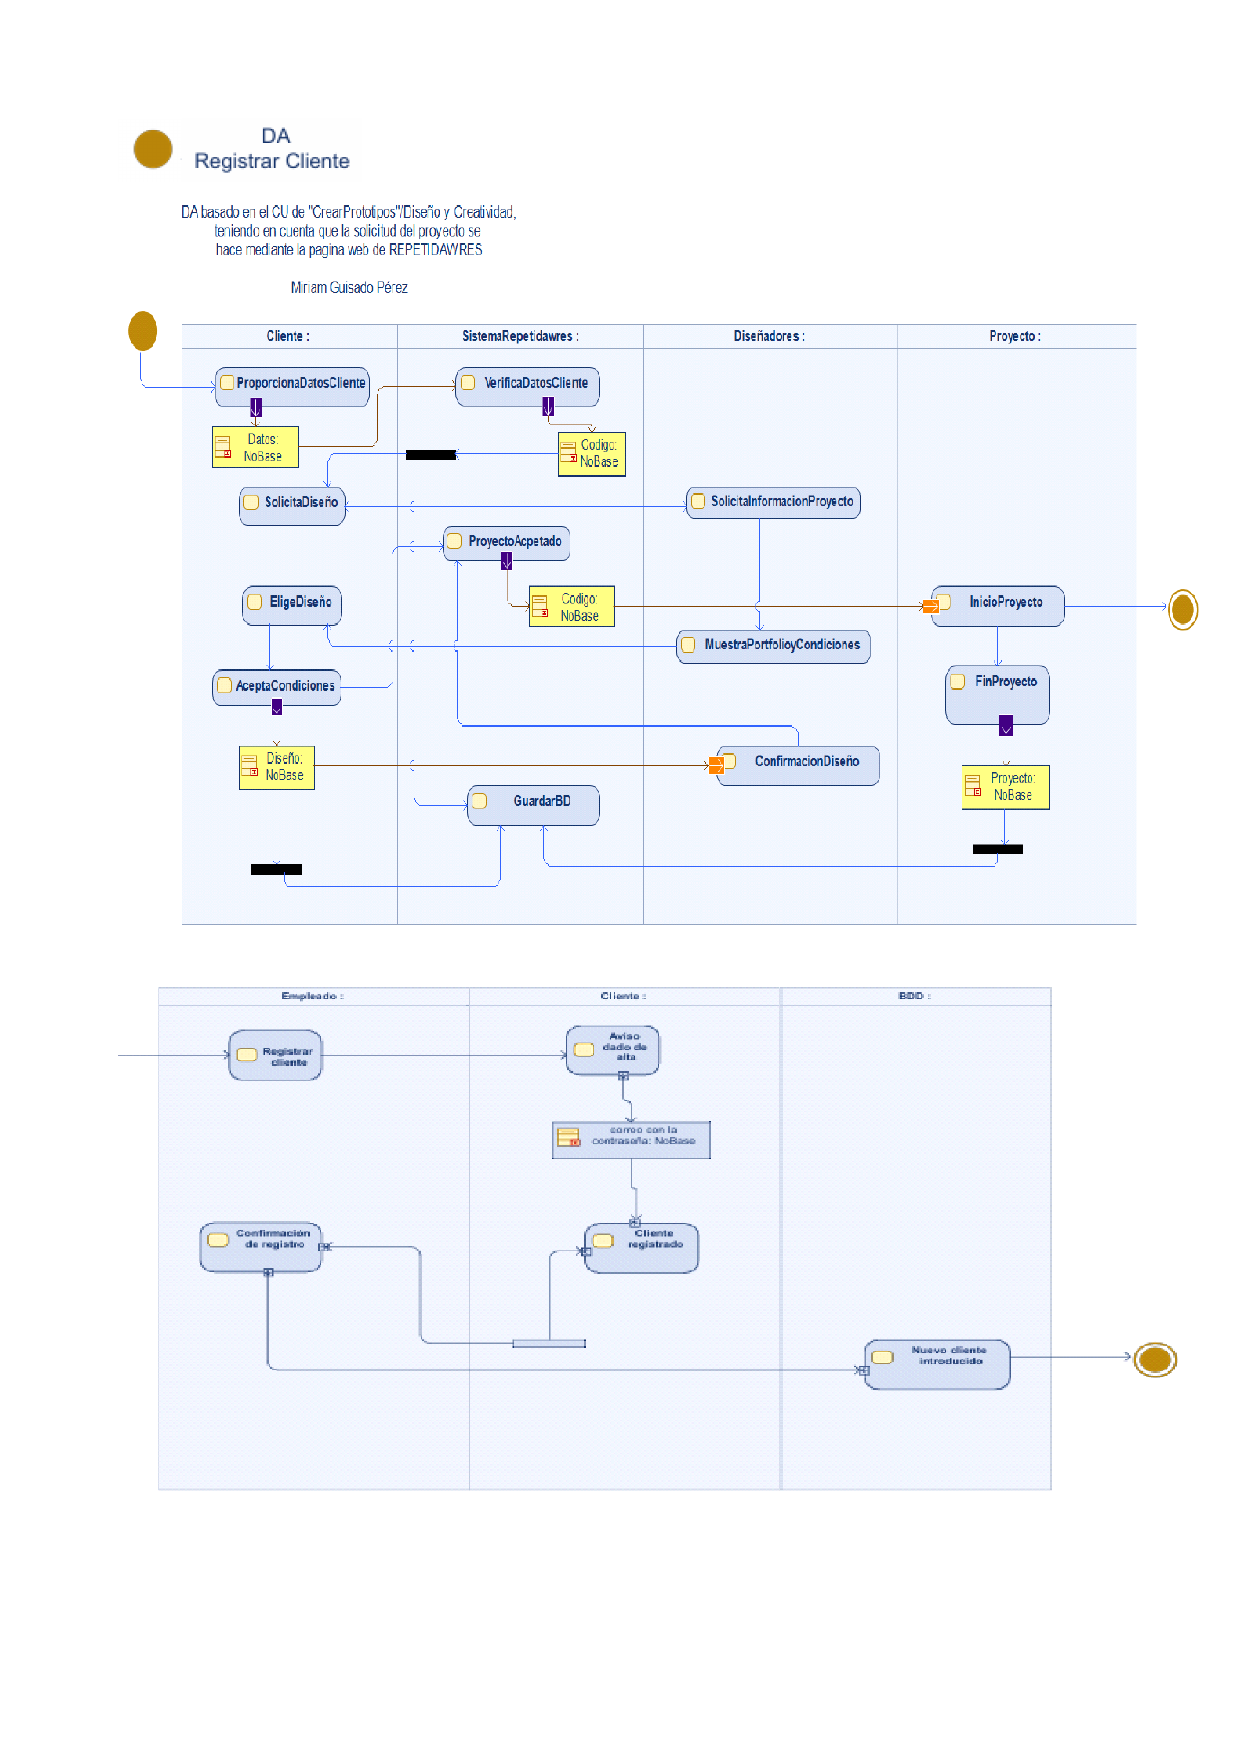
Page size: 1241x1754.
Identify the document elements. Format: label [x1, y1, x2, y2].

picture [118, 193, 1207, 934]
picture [118, 944, 1178, 1506]
picture [118, 118, 362, 182]
